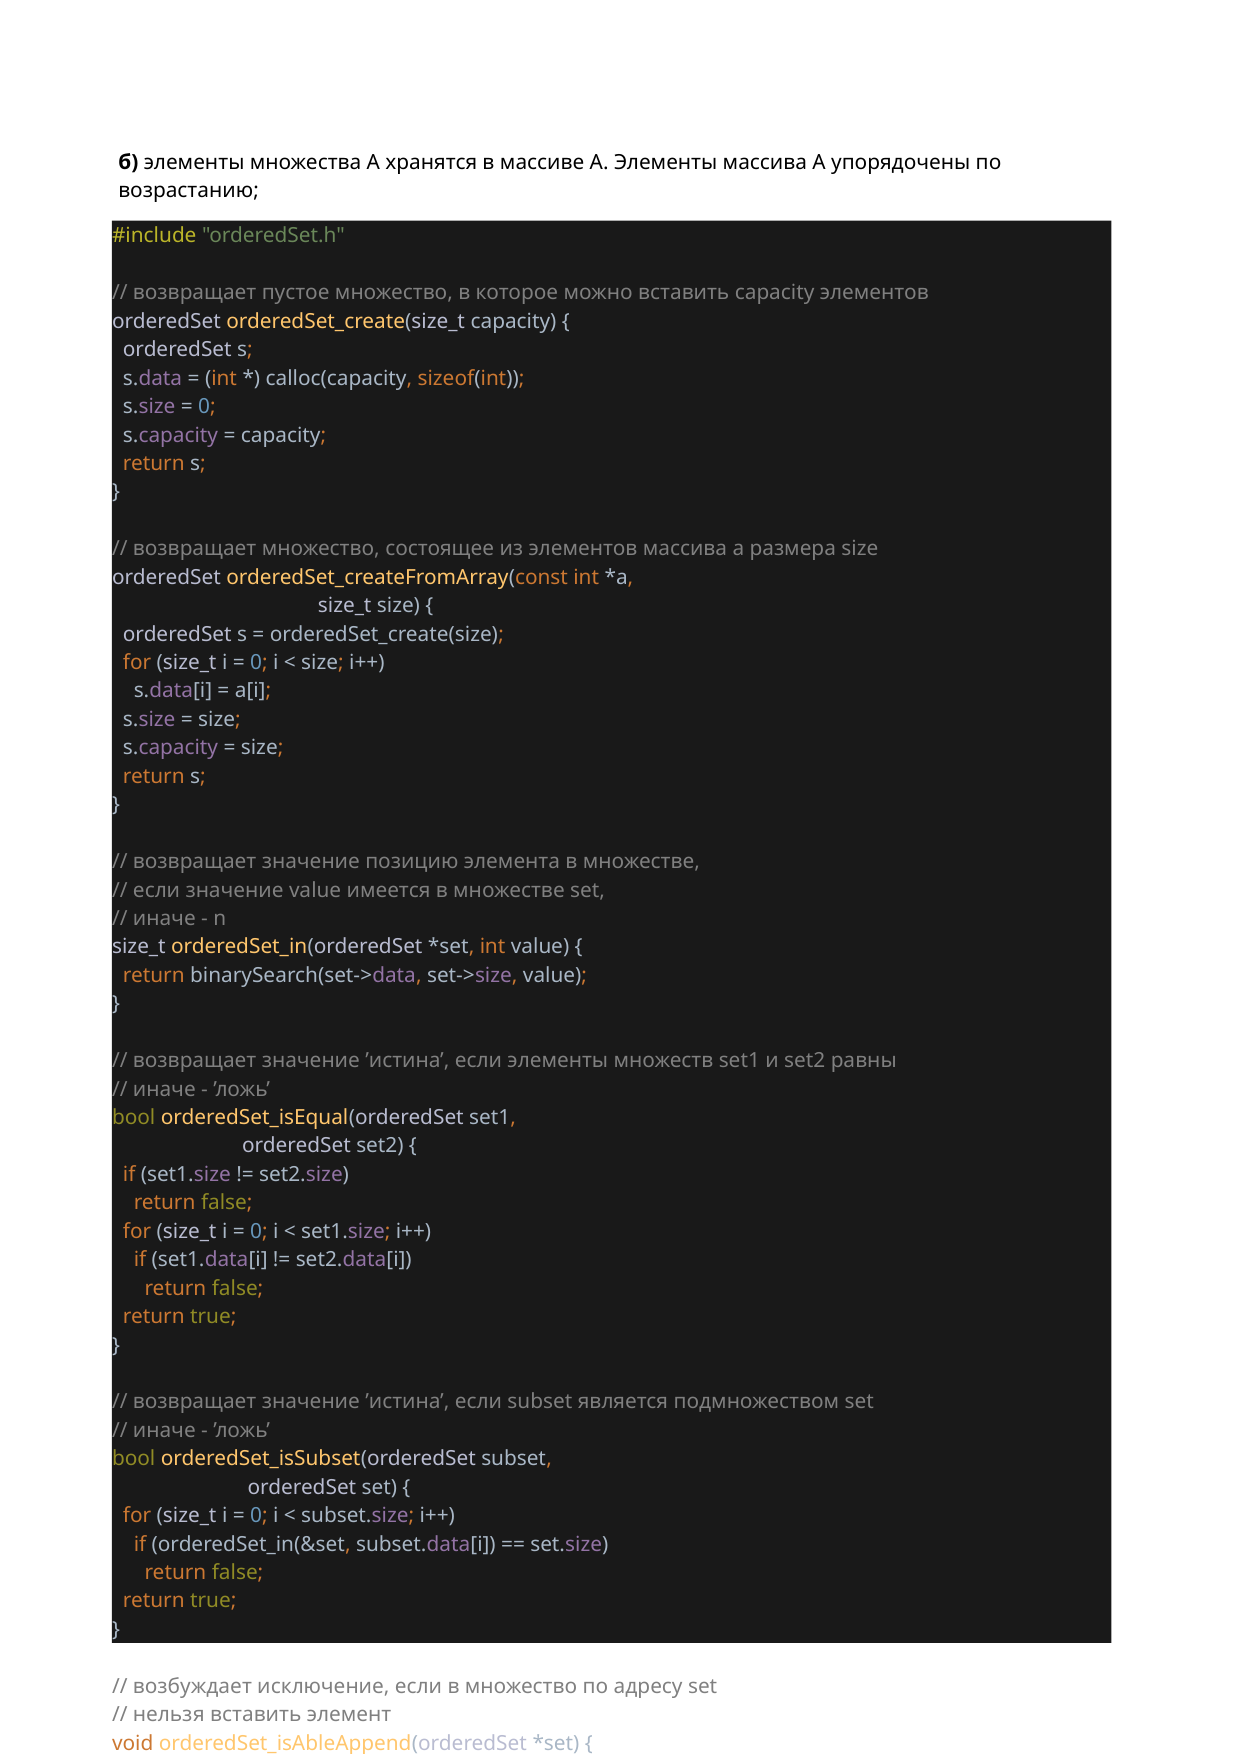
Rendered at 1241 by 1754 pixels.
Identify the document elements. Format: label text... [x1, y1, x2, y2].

text б) элементы множества А хранятся в массиве А. Элементы массива А упорядочены по возрастанию; [118, 147, 1122, 204]
